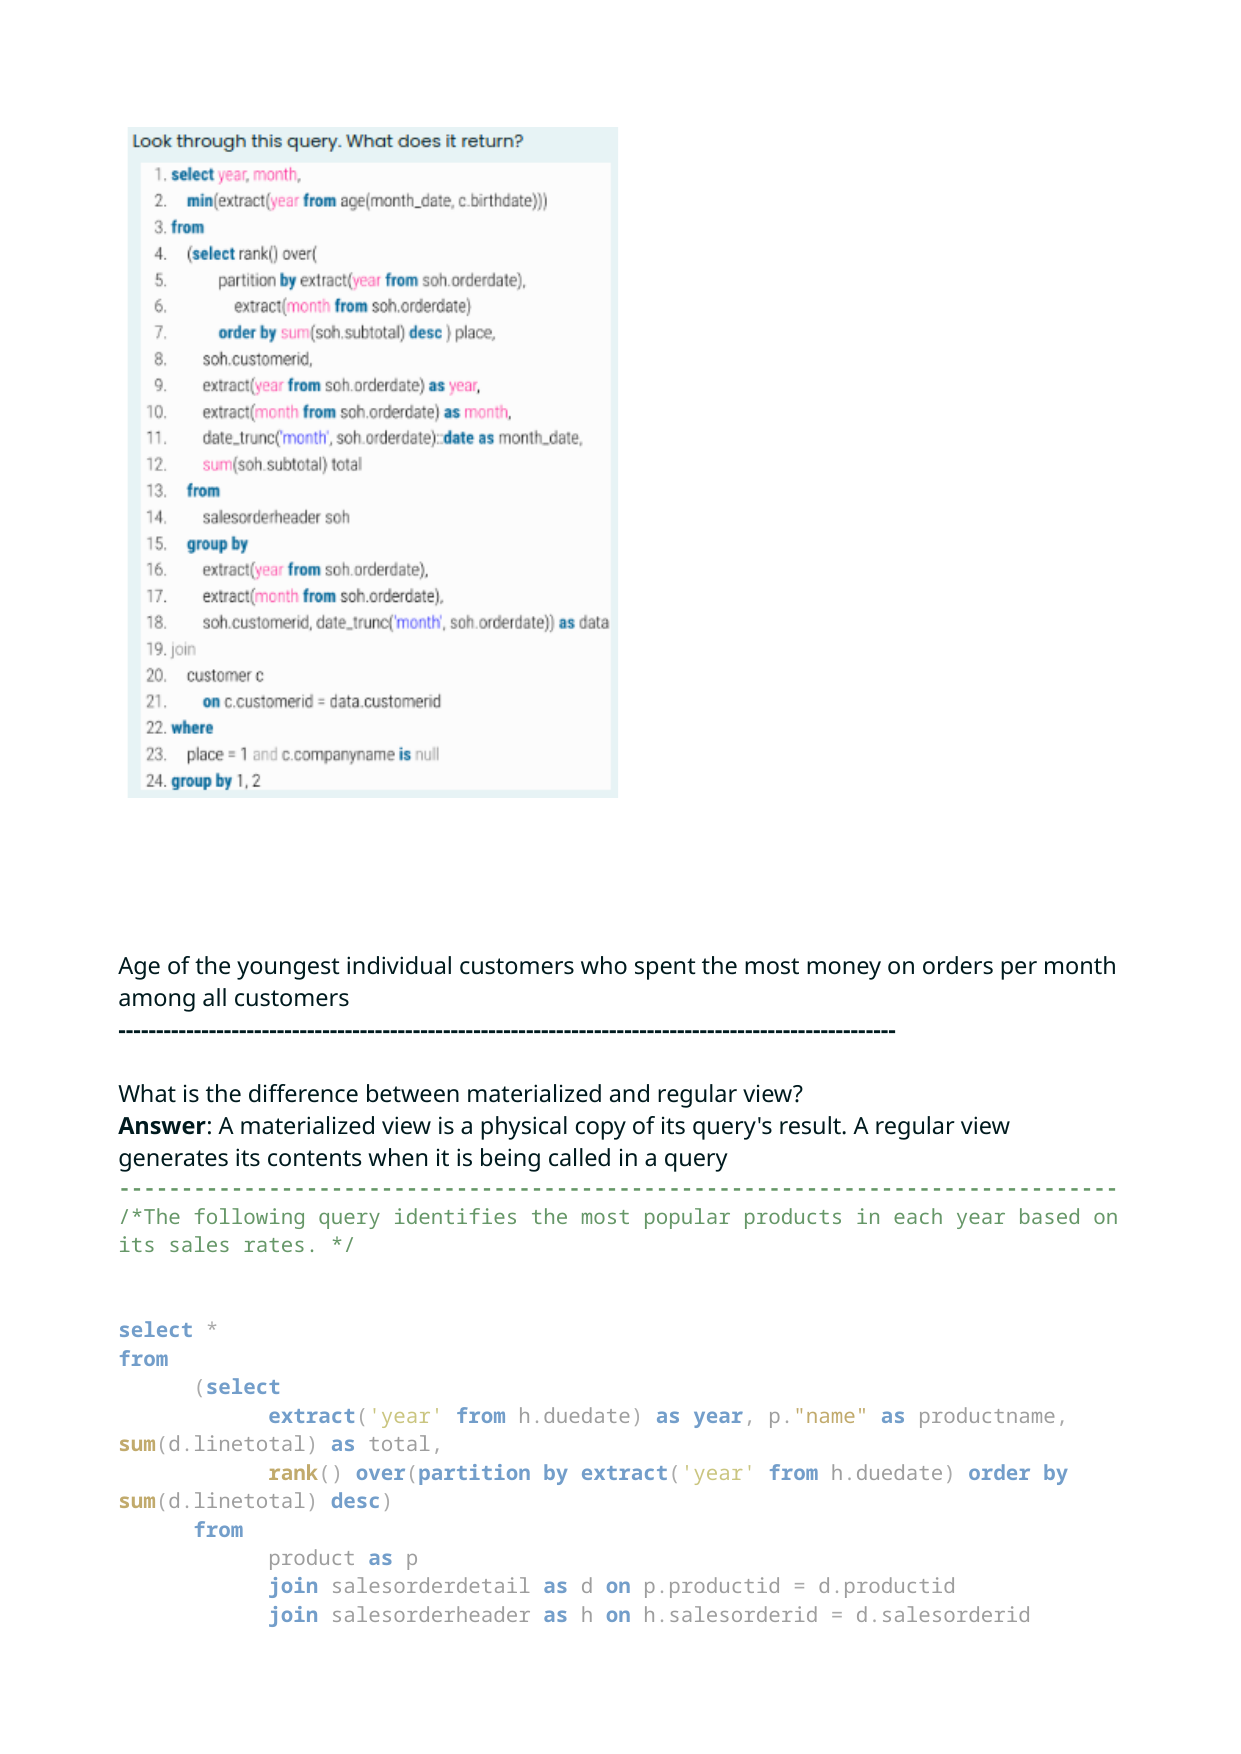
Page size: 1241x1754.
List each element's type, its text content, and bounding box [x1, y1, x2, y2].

text extract('year' from h.duedate) as year, p."name" as productname, sum(d.linetotal) as total, [118, 1401, 1122, 1458]
text Answer: A materialized view is a physical copy of its query's result. A regular view generates its contents when it is being called in a query [118, 1109, 1122, 1173]
picture [127, 127, 619, 798]
text Age of the youngest individual customers who spent the most money on orders per month among all customers [118, 949, 1122, 1013]
text join salesorderdetail as d on p.productid = d.productid [118, 1572, 1122, 1600]
text product as p [118, 1543, 1122, 1572]
text join salesorderheader as h on h.salesorderid = d.salesorderid [118, 1600, 1122, 1628]
text ------------------------------------------------------------------------------------------------------- [118, 1013, 1122, 1046]
text What is the difference between materialized and regular view? [118, 1077, 1122, 1109]
text from [118, 1344, 1122, 1372]
text -------------------------------------------------------------------------------- [118, 1173, 1122, 1202]
text select * [118, 1316, 1122, 1344]
text from [118, 1515, 1122, 1543]
text rank() over(partition by extract('year' from h.duedate) order by sum(d.linetotal) desc) [118, 1458, 1122, 1515]
text /*The following query identifies the most popular products in each year based on its sales rates. */ [118, 1202, 1122, 1259]
text (select [118, 1372, 1122, 1401]
